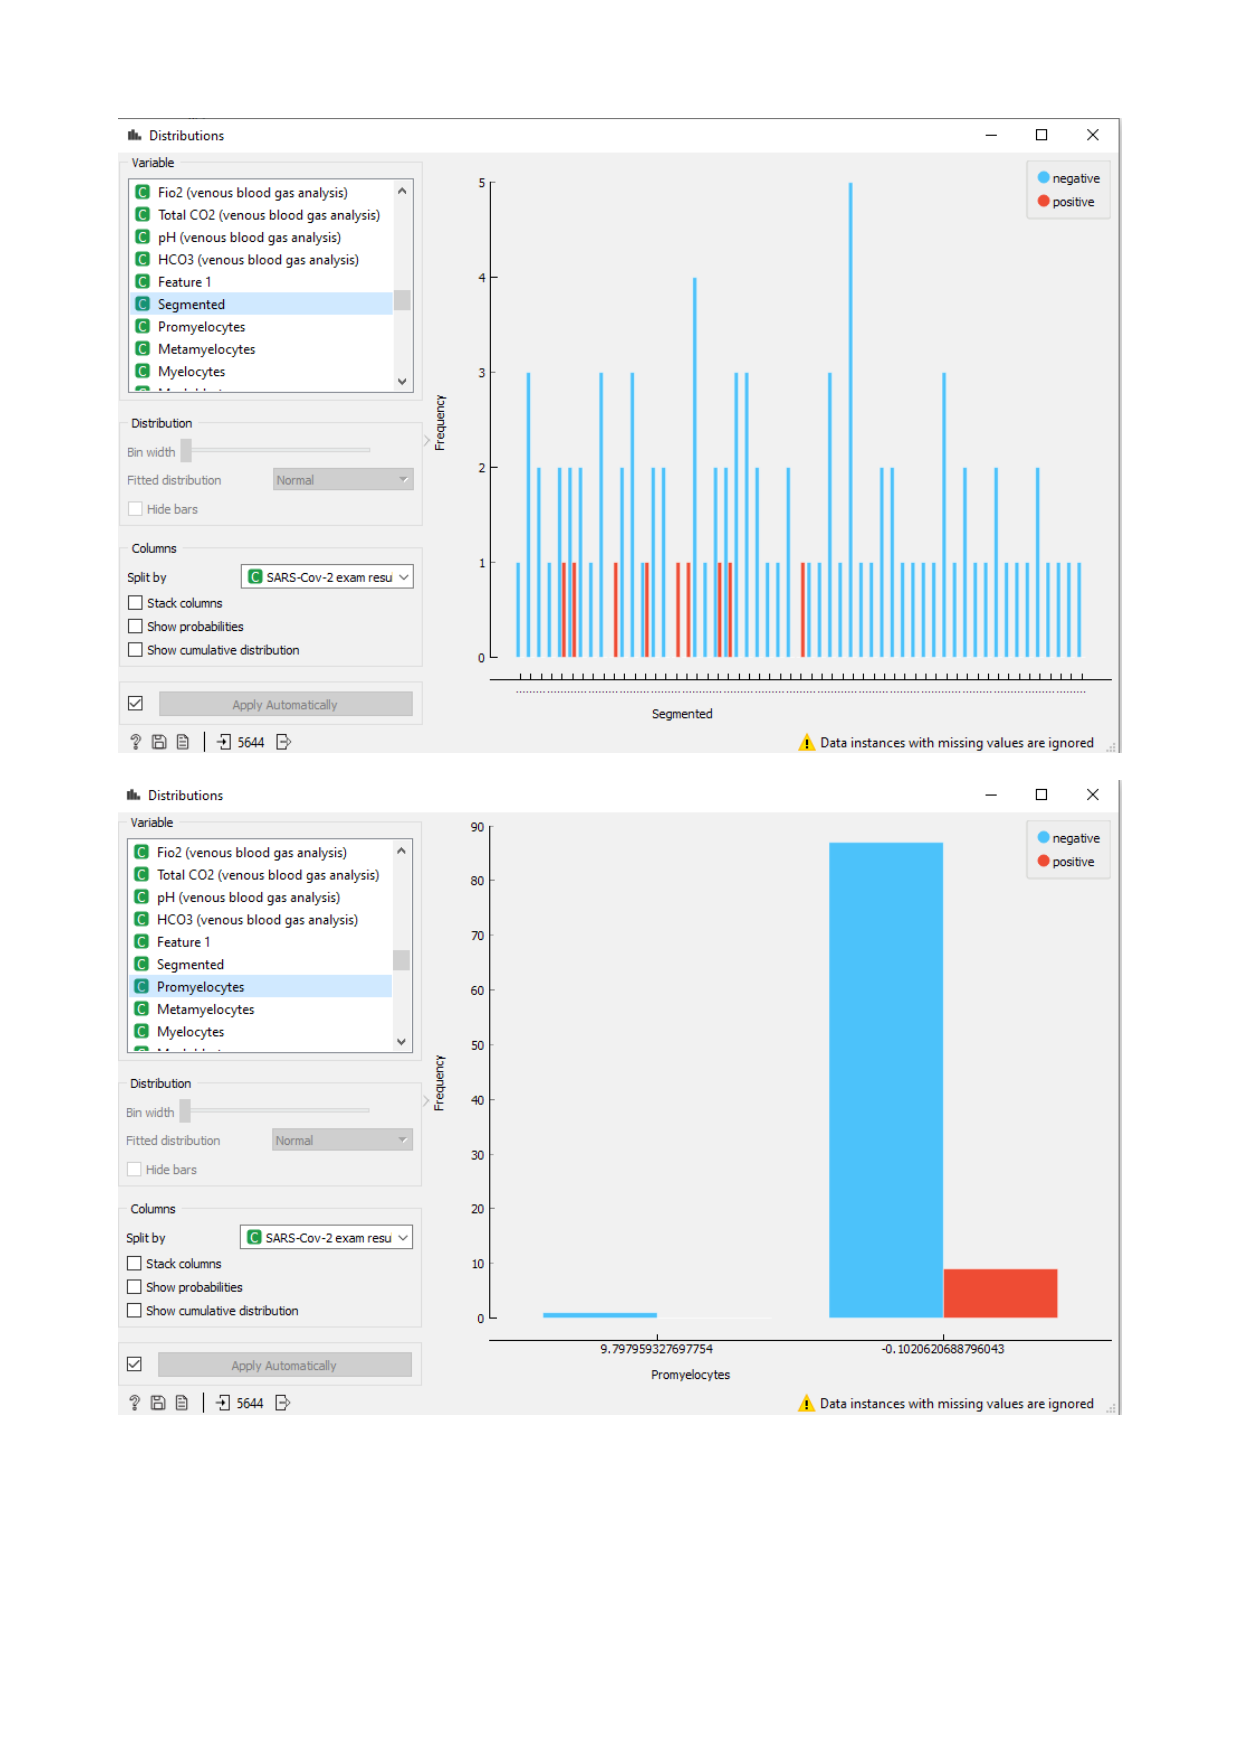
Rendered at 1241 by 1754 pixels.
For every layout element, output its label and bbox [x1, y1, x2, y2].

picture [118, 118, 1122, 753]
picture [118, 780, 1122, 1415]
